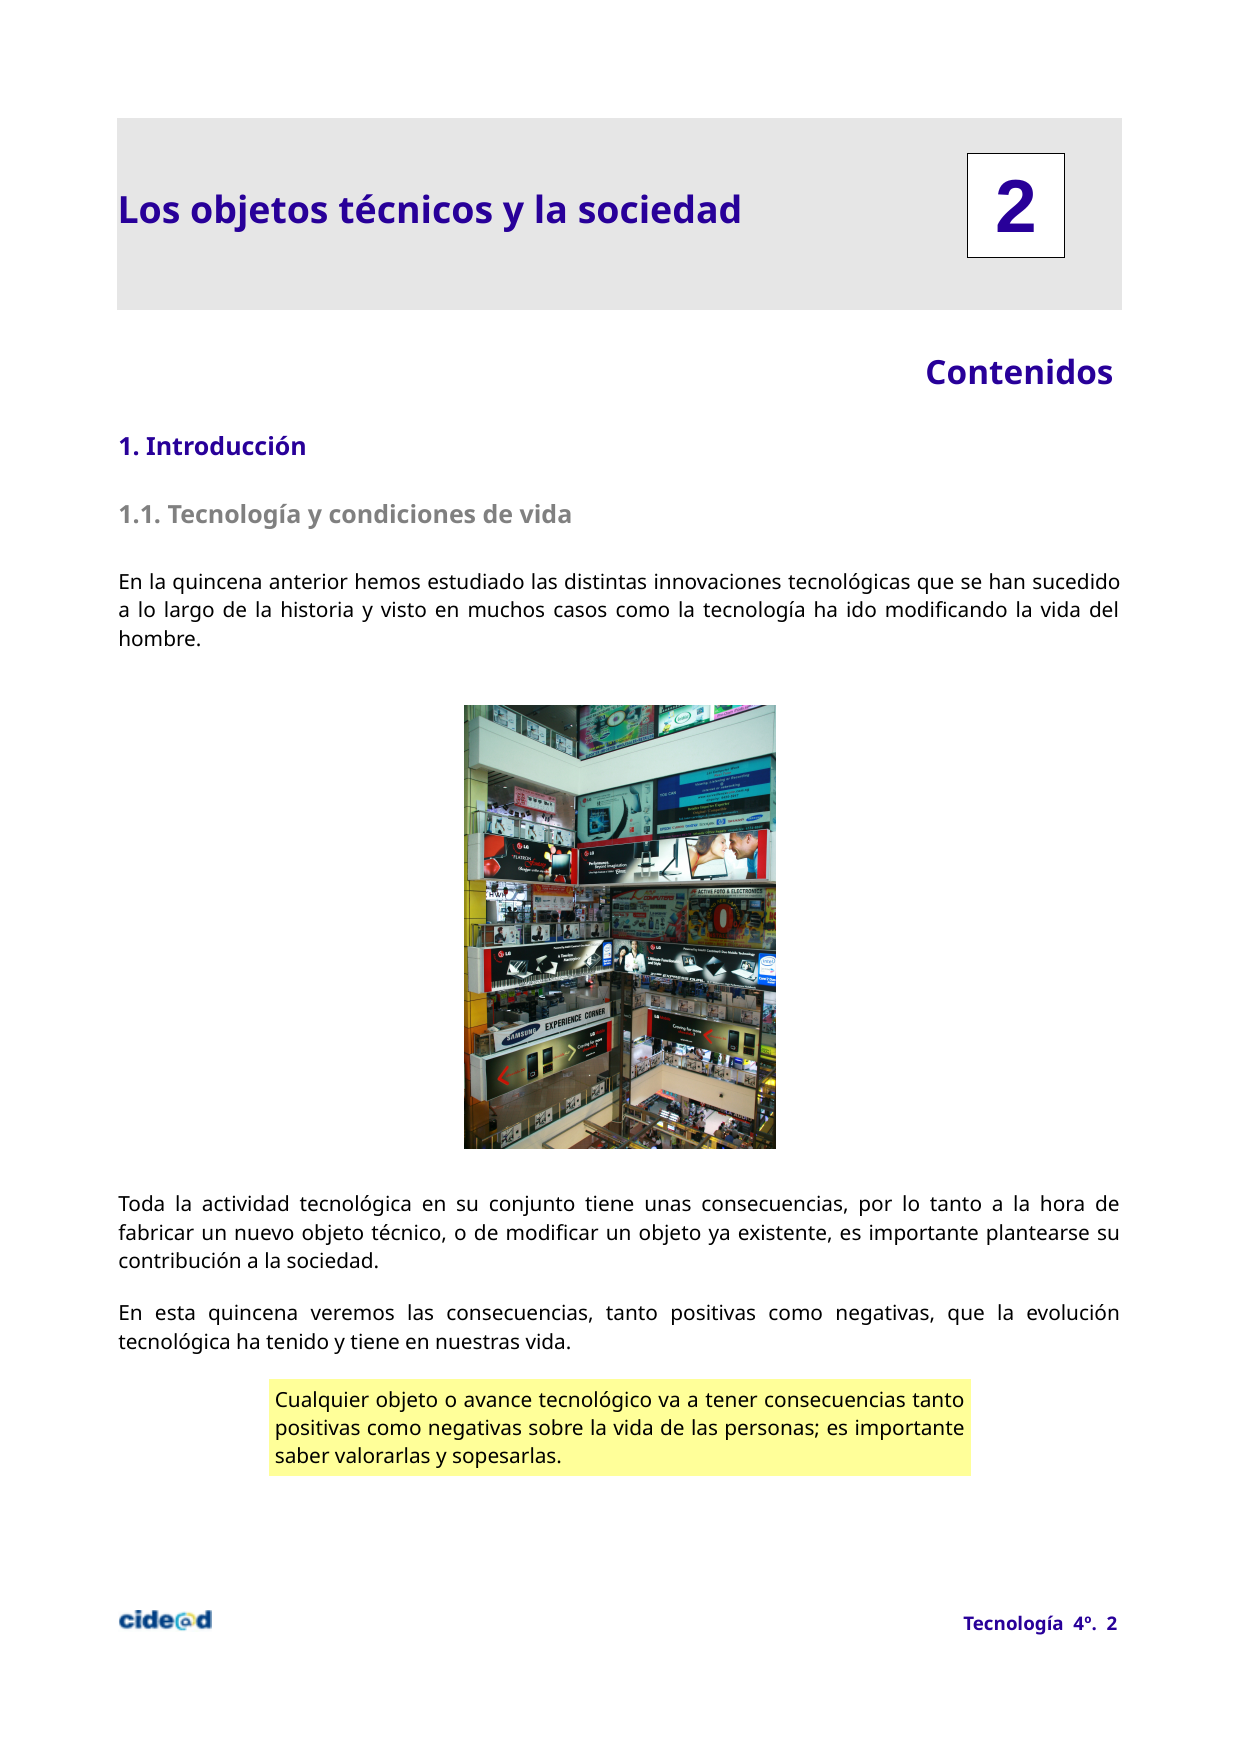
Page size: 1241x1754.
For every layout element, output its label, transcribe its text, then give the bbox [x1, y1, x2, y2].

text 1.1. Tecnología y condiciones de vida [118, 496, 1122, 530]
text Toda la actividad tecnológica en su conjunto tiene unas consecuencias, por lo tanto a la hora de fabricar un nuevo objeto técnico, o de modificar un objeto ya existente, es importante plantearse su contribución a la sociedad. [118, 1189, 1122, 1275]
text En esta quincena veremos las consecuencias, tanto positivas como negativas, que la evolución tecnológica ha tenido y tiene en nuestras vida. [118, 1298, 1122, 1355]
table_header [118, 1505, 782, 1545]
table_header Los objetos técnicos y la sociedad [117, 118, 1122, 310]
table_header [782, 1505, 1122, 1545]
picture [464, 705, 776, 1149]
text Contenidos [118, 349, 1122, 394]
text En la quincena anterior hemos estudiado las distintas innovaciones tecnológicas que se han sucedido a lo largo de la historia y visto en muchos casos como la tecnología ha ido modificando la vida del hombre. [118, 567, 1122, 652]
text 1. Introducción [118, 428, 1122, 462]
picture [118, 1610, 212, 1632]
table_header Cualquier objeto o avance tecnológico va a tener consecuencias tanto positivas como negativas sobre la vida de las personas; es importante saber valorarlas y sopesarlas. [269, 1379, 971, 1476]
